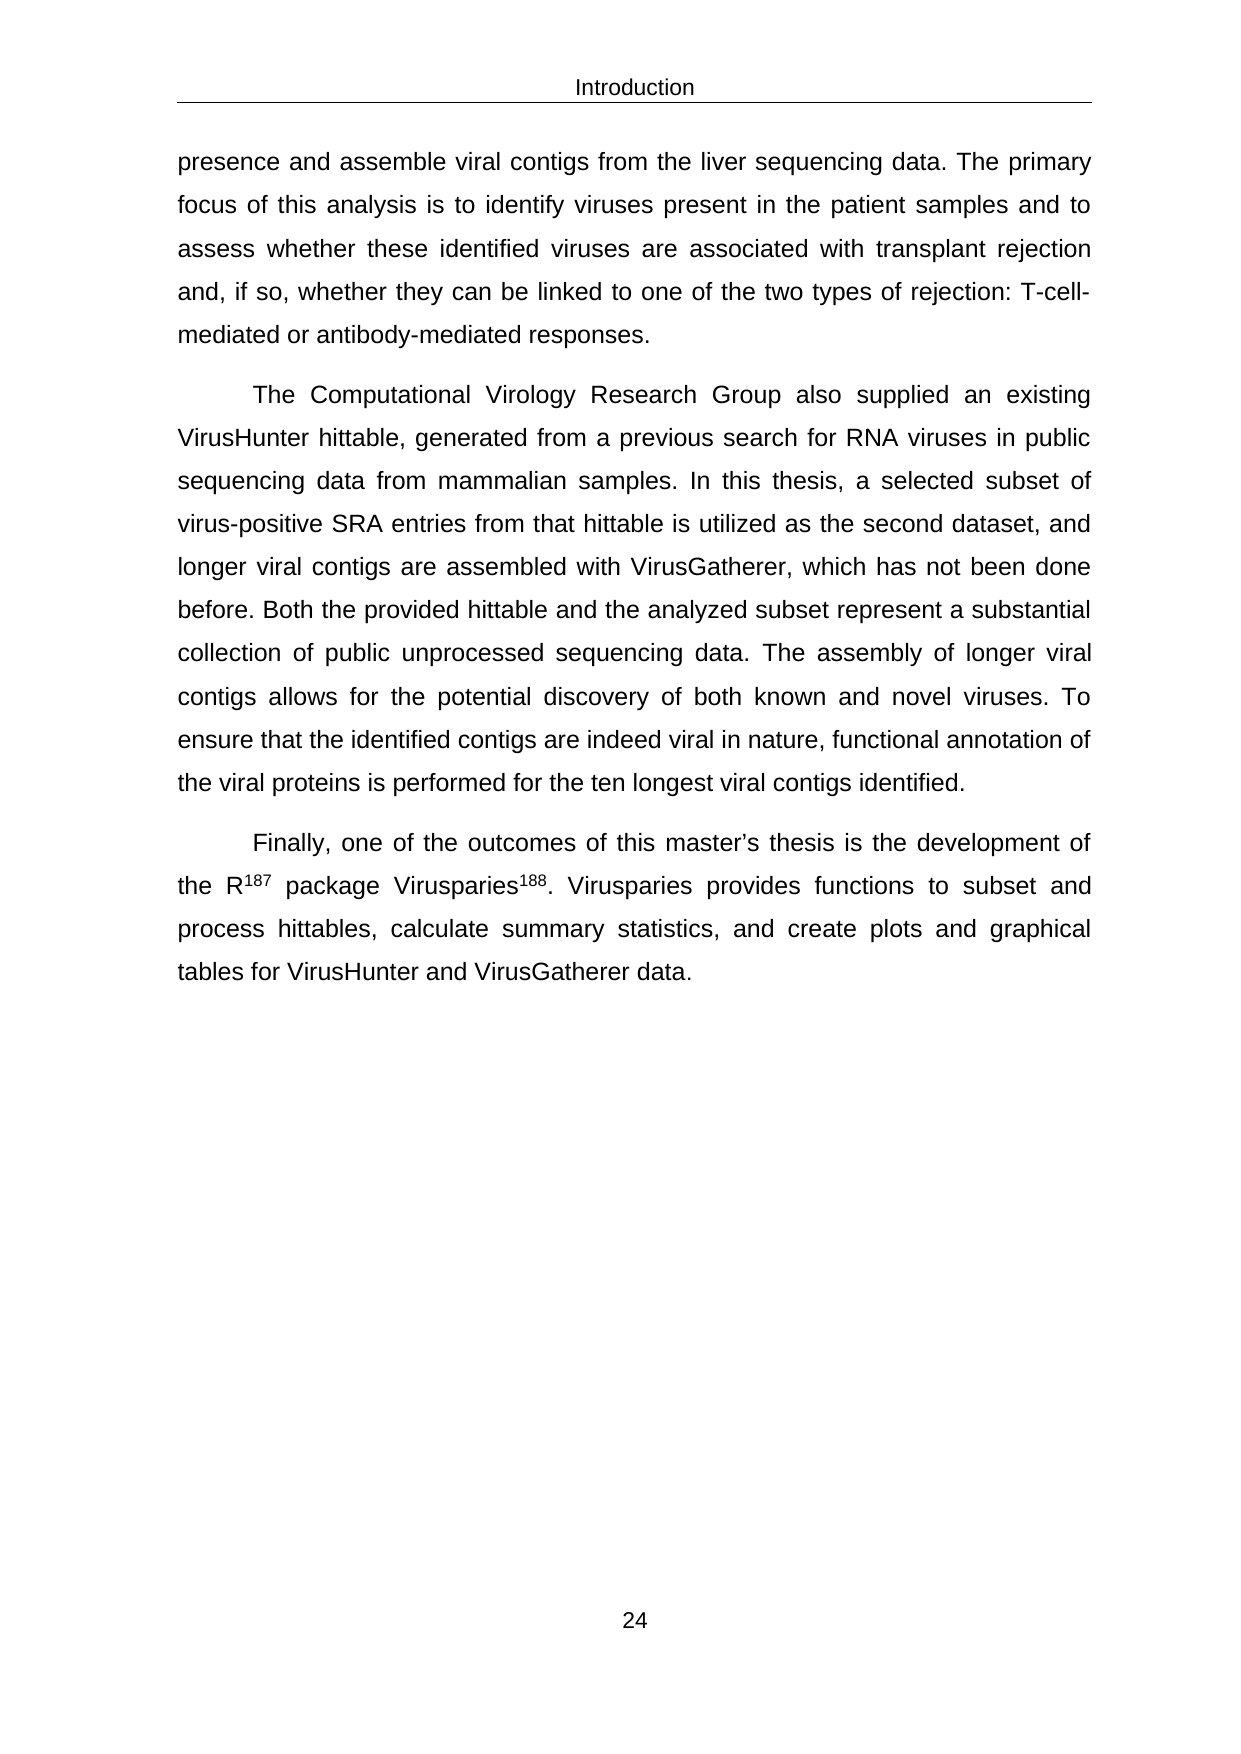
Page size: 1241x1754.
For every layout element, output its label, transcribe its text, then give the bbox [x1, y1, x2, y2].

text The Computational Virology Research Group also supplied an existing VirusHunter hittable, generated from a previous search for RNA viruses in public sequencing data from mammalian samples. In this thesis, a selected subset of virus-positive SRA entries from that hittable is utilized as the second dataset, and longer viral contigs are assembled with VirusGatherer, which has not been done before. Both the provided hittable and the analyzed subset represent a substantial collection of public unprocessed sequencing data. The assembly of longer viral contigs allows for the potential discovery of both known and novel viruses. To ensure that the identified contigs are indeed viral in nature, functional annotation of the viral proteins is performed for the ten longest viral contigs identified. [177, 380, 1092, 797]
text presence and assemble viral contigs from the liver sequencing data. The primary focus of this analysis is to identify viruses present in the patient samples and to assess whether these identified viruses are associated with transplant rejection and, if so, whether they can be linked to one of the two types of rejection: T-cell-mediated or antibody-mediated responses. [177, 147, 1092, 349]
text Finally, one of the outcomes of this master’s thesis is the development of the R187 package Virusparies188. Virusparies provides functions to subset and process hittables, calculate summary statistics, and create plots and graphical tables for VirusHunter and VirusGatherer data. [177, 828, 1092, 986]
